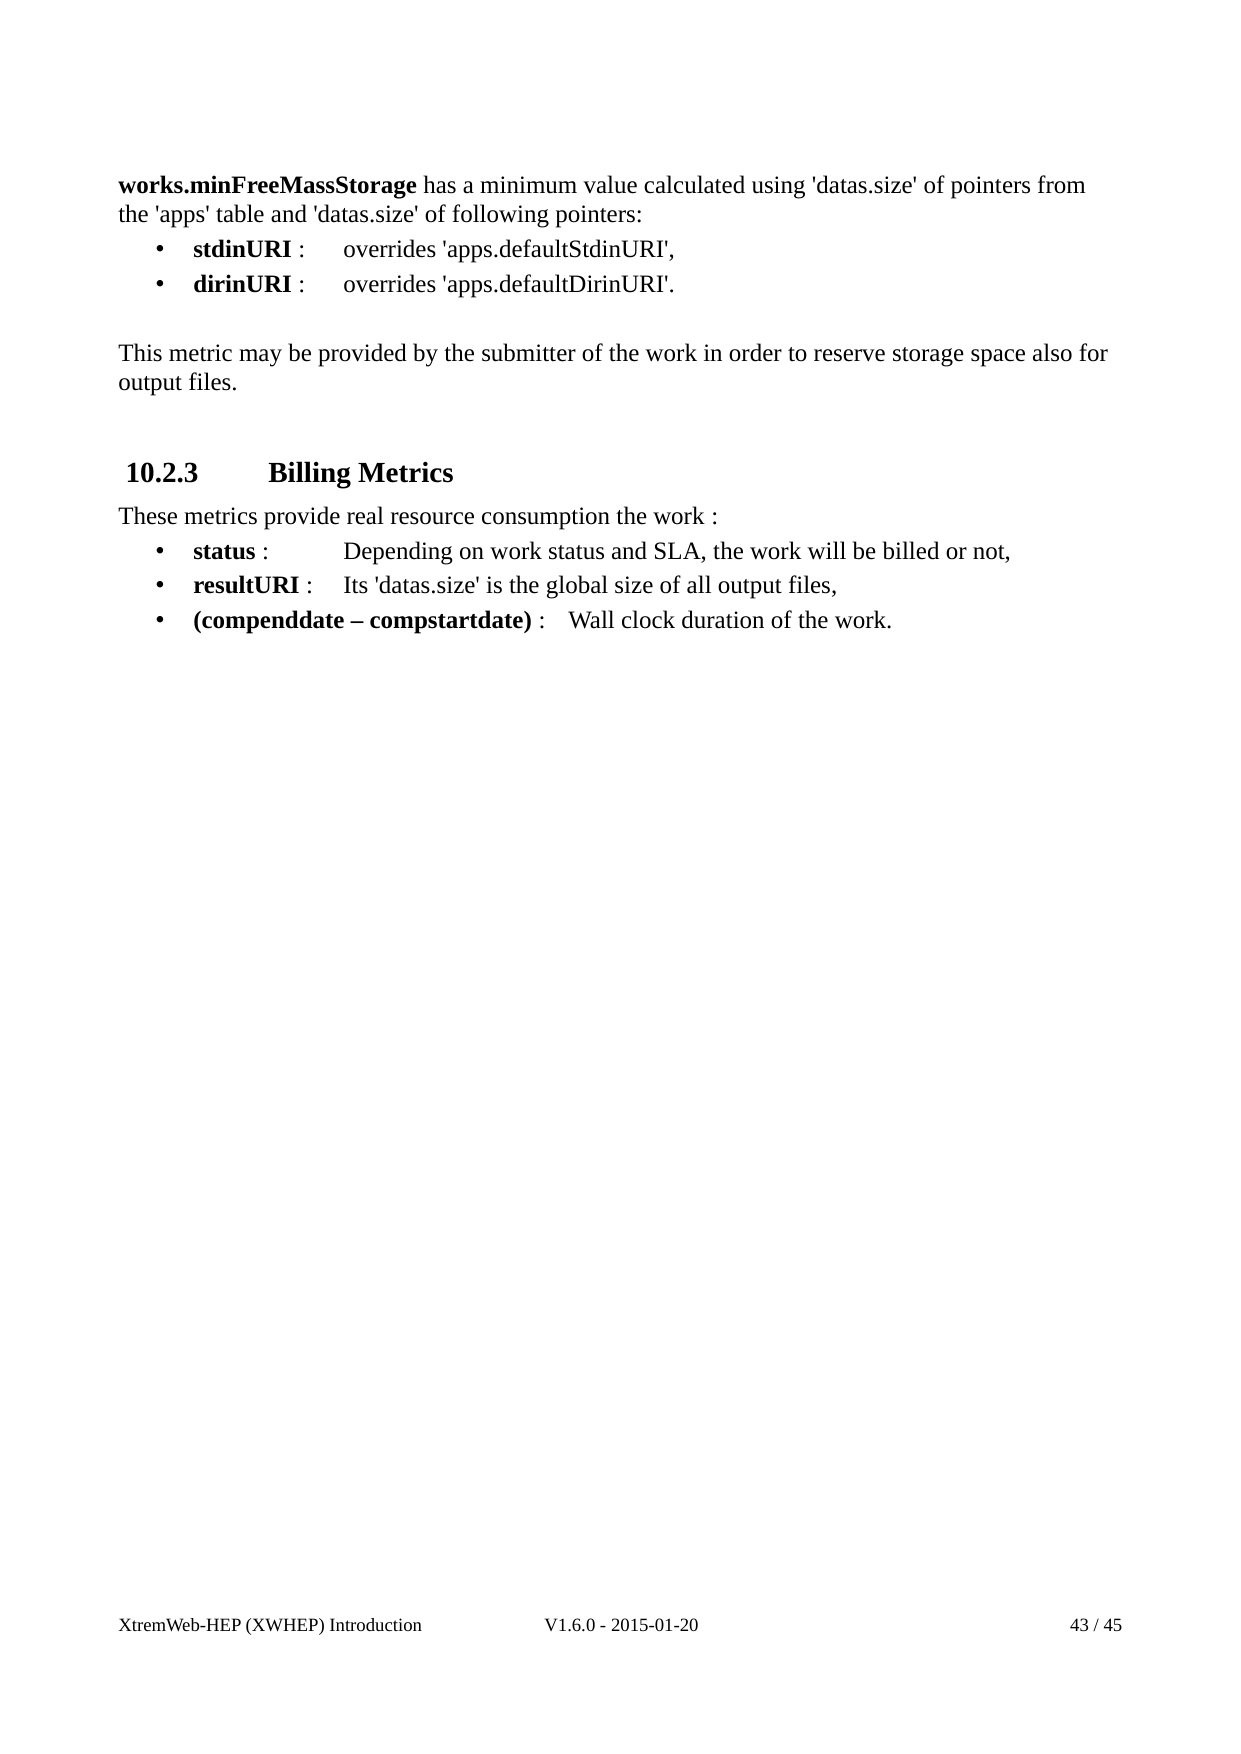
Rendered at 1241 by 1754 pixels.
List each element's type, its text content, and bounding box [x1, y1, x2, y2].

text This metric may be provided by the submitter of the work in order to reserve storage space also for output files. [118, 338, 1122, 396]
list status : Depending on work status and SLA, the work will be billed or not, [156, 536, 1122, 565]
subtitle Billing Metrics [118, 455, 1122, 489]
list stdinURI : overrides 'apps.defaultStdinURI', [156, 234, 1122, 263]
list (compenddate – compstartdate) : Wall clock duration of the work. [156, 605, 1122, 634]
text These metrics provide real resource consumption the work : [118, 501, 1122, 530]
list dirinURI : overrides 'apps.defaultDirinURI'. [156, 269, 1122, 297]
list resultURI : Its 'datas.size' is the global size of all output files, [156, 571, 1122, 599]
text works.minFreeMassStorage has a minimum value calculated using 'datas.size' of pointers from the 'apps' table and 'datas.size' of following pointers: [118, 171, 1122, 228]
